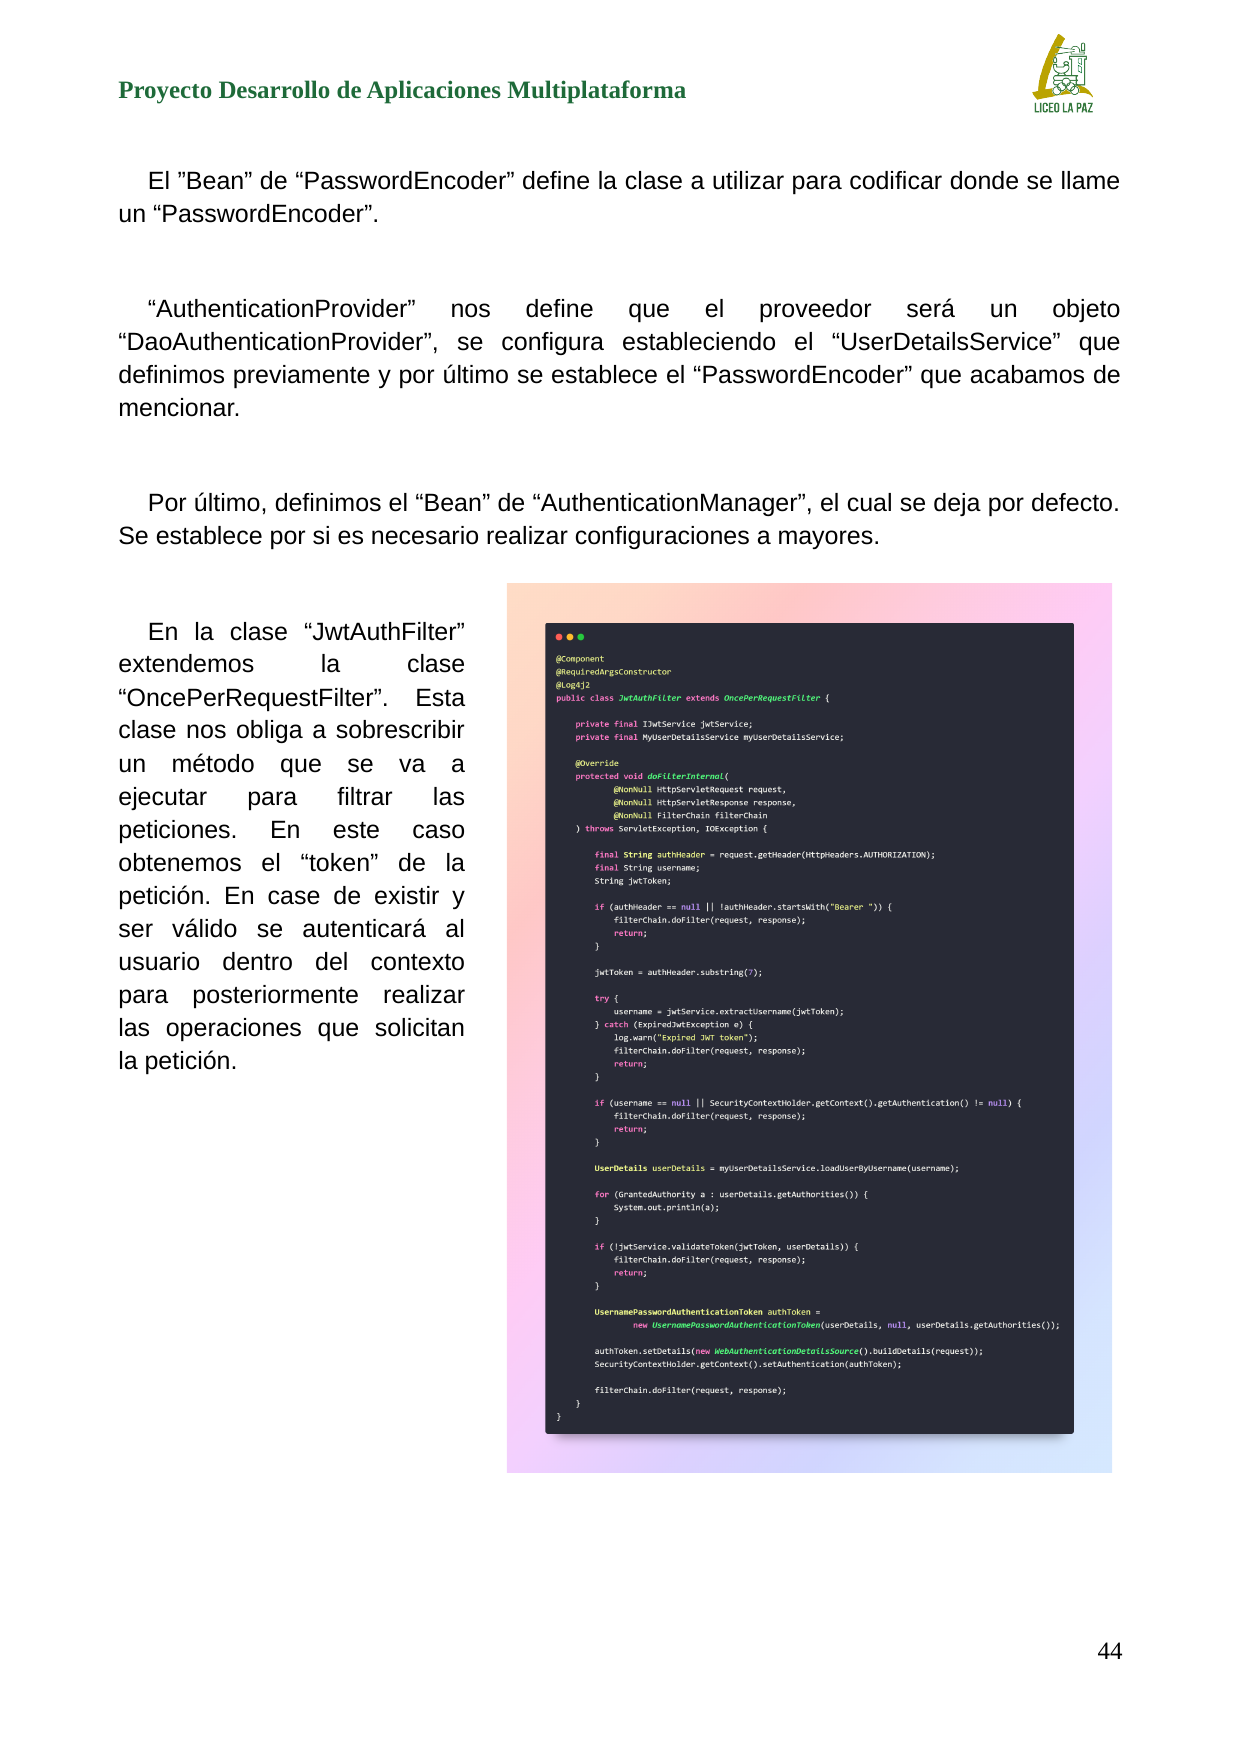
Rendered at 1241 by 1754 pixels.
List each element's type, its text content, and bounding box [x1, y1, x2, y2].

text Por último, definimos el “Bean” de “AuthenticationManager”, el cual se deja por defecto. Se establece por si es necesario realizar configuraciones a mayores. [118, 488, 1122, 550]
picture [506, 583, 1113, 1473]
text El ”Bean” de “PasswordEncoder” define la clase a utilizar para codificar donde se llame un “PasswordEncoder”. [118, 166, 1122, 227]
text En la clase “JwtAuthFilter” extendemos la clase “OncePerRequestFilter”. Esta clase nos obliga a sobrescribir un método que se va a ejecutar para filtrar las peticiones. En este caso obtenemos el “token” de la petición. En case de existir y ser válido se autenticará al usuario dentro del contexto para posteriormente realizar las operaciones que solicitan la petición. [118, 616, 506, 1074]
picture [1025, 26, 1100, 121]
text “AuthenticationProvider” nos define que el proveedor será un objeto “DaoAuthenticationProvider”, se configura estableciendo el “UserDetailsService” que definimos previamente y por último se establece el “PasswordEncoder” que acabamos de mencionar. [118, 294, 1122, 422]
